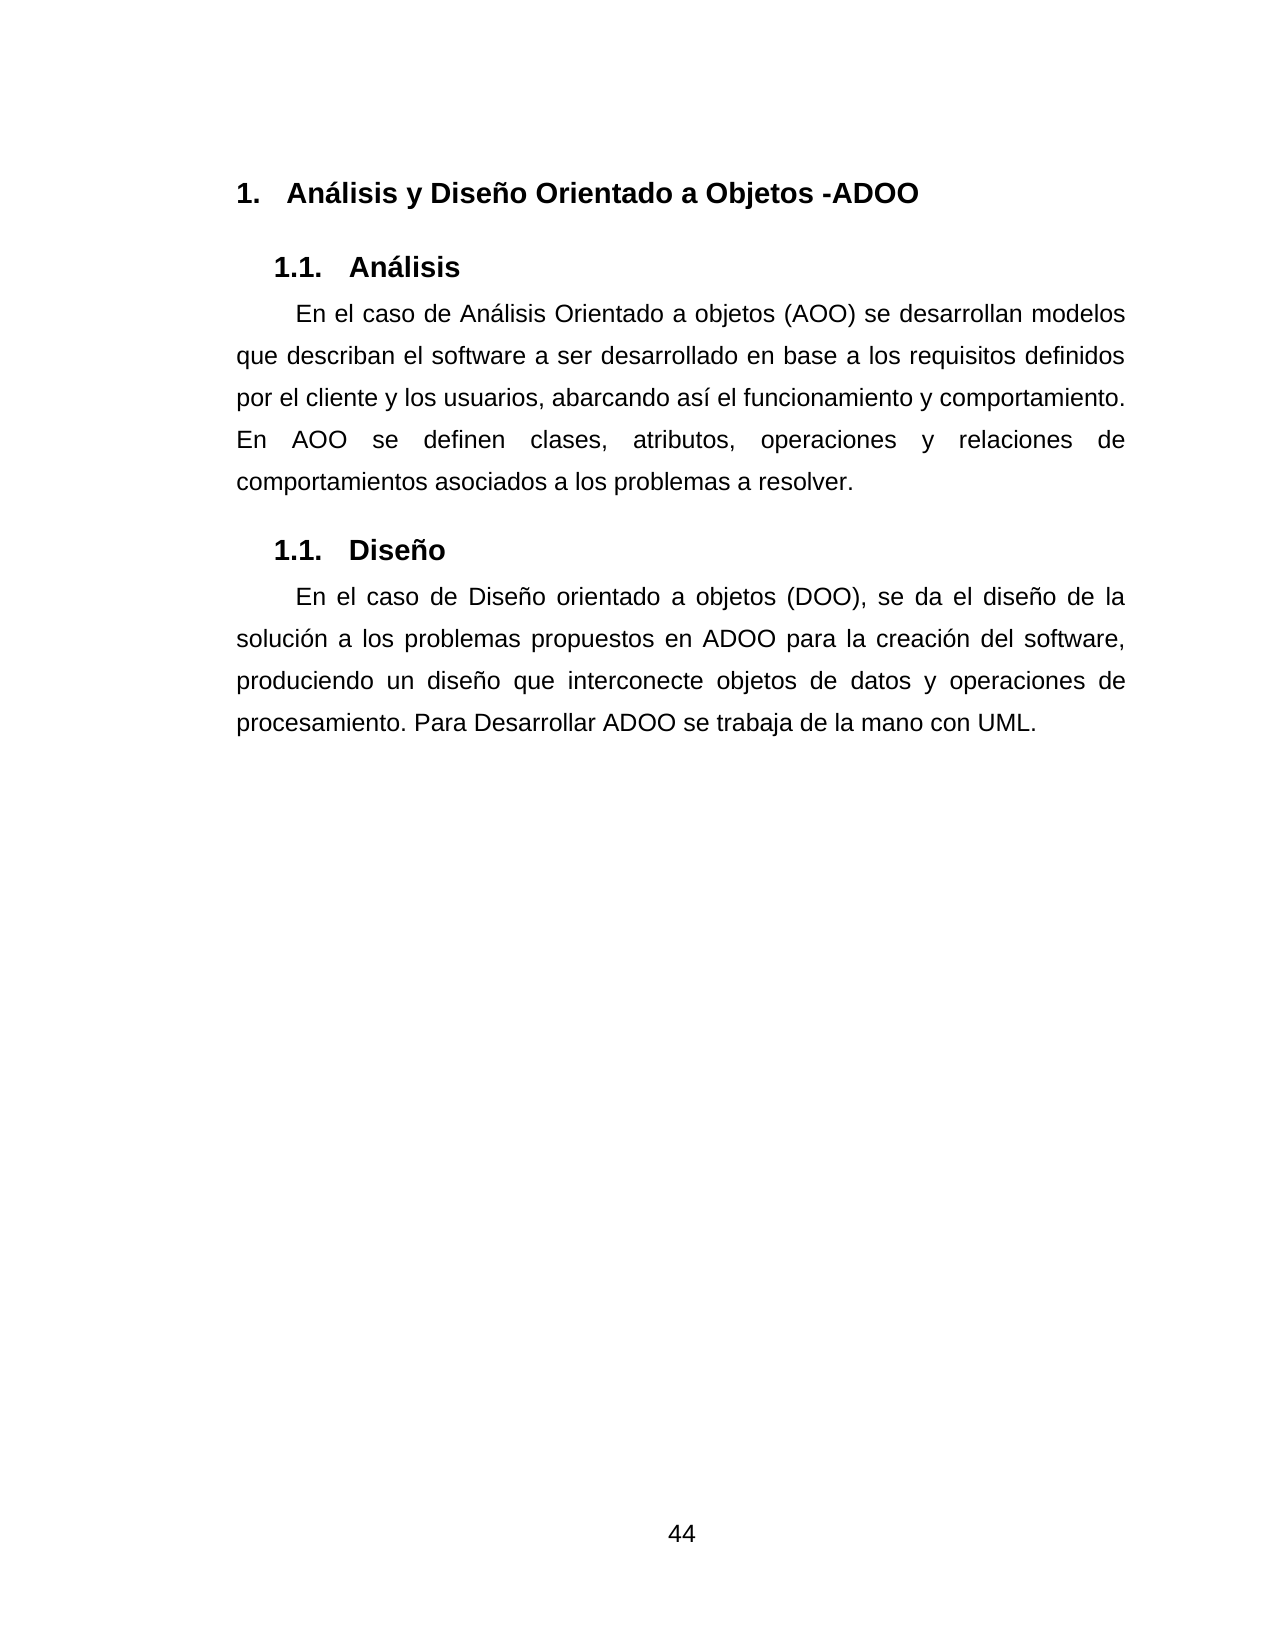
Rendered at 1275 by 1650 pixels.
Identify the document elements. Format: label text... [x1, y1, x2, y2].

subtitle Análisis y Diseño Orientado a Objetos -ADOO [236, 177, 1127, 210]
text En el caso de Diseño orientado a objetos (DOO), se da el diseño de la solución a los problemas propuestos en ADOO para la creación del software, produciendo un diseño que interconecte objetos de datos y operaciones de procesamiento. Para Desarrollar ADOO se trabaja de la mano con UML. [236, 583, 1127, 737]
text En el caso de Análisis Orientado a objetos (AOO) se desarrollan modelos que describan el software a ser desarrollado en base a los requisitos definidos por el cliente y los usuarios, abarcando así el funcionamiento y comportamiento. En AOO se definen clases, atributos, operaciones y relaciones de comportamientos asociados a los problemas a resolver. [236, 300, 1127, 495]
subtitle Diseño [274, 534, 1127, 567]
subtitle Análisis [274, 251, 1127, 284]
